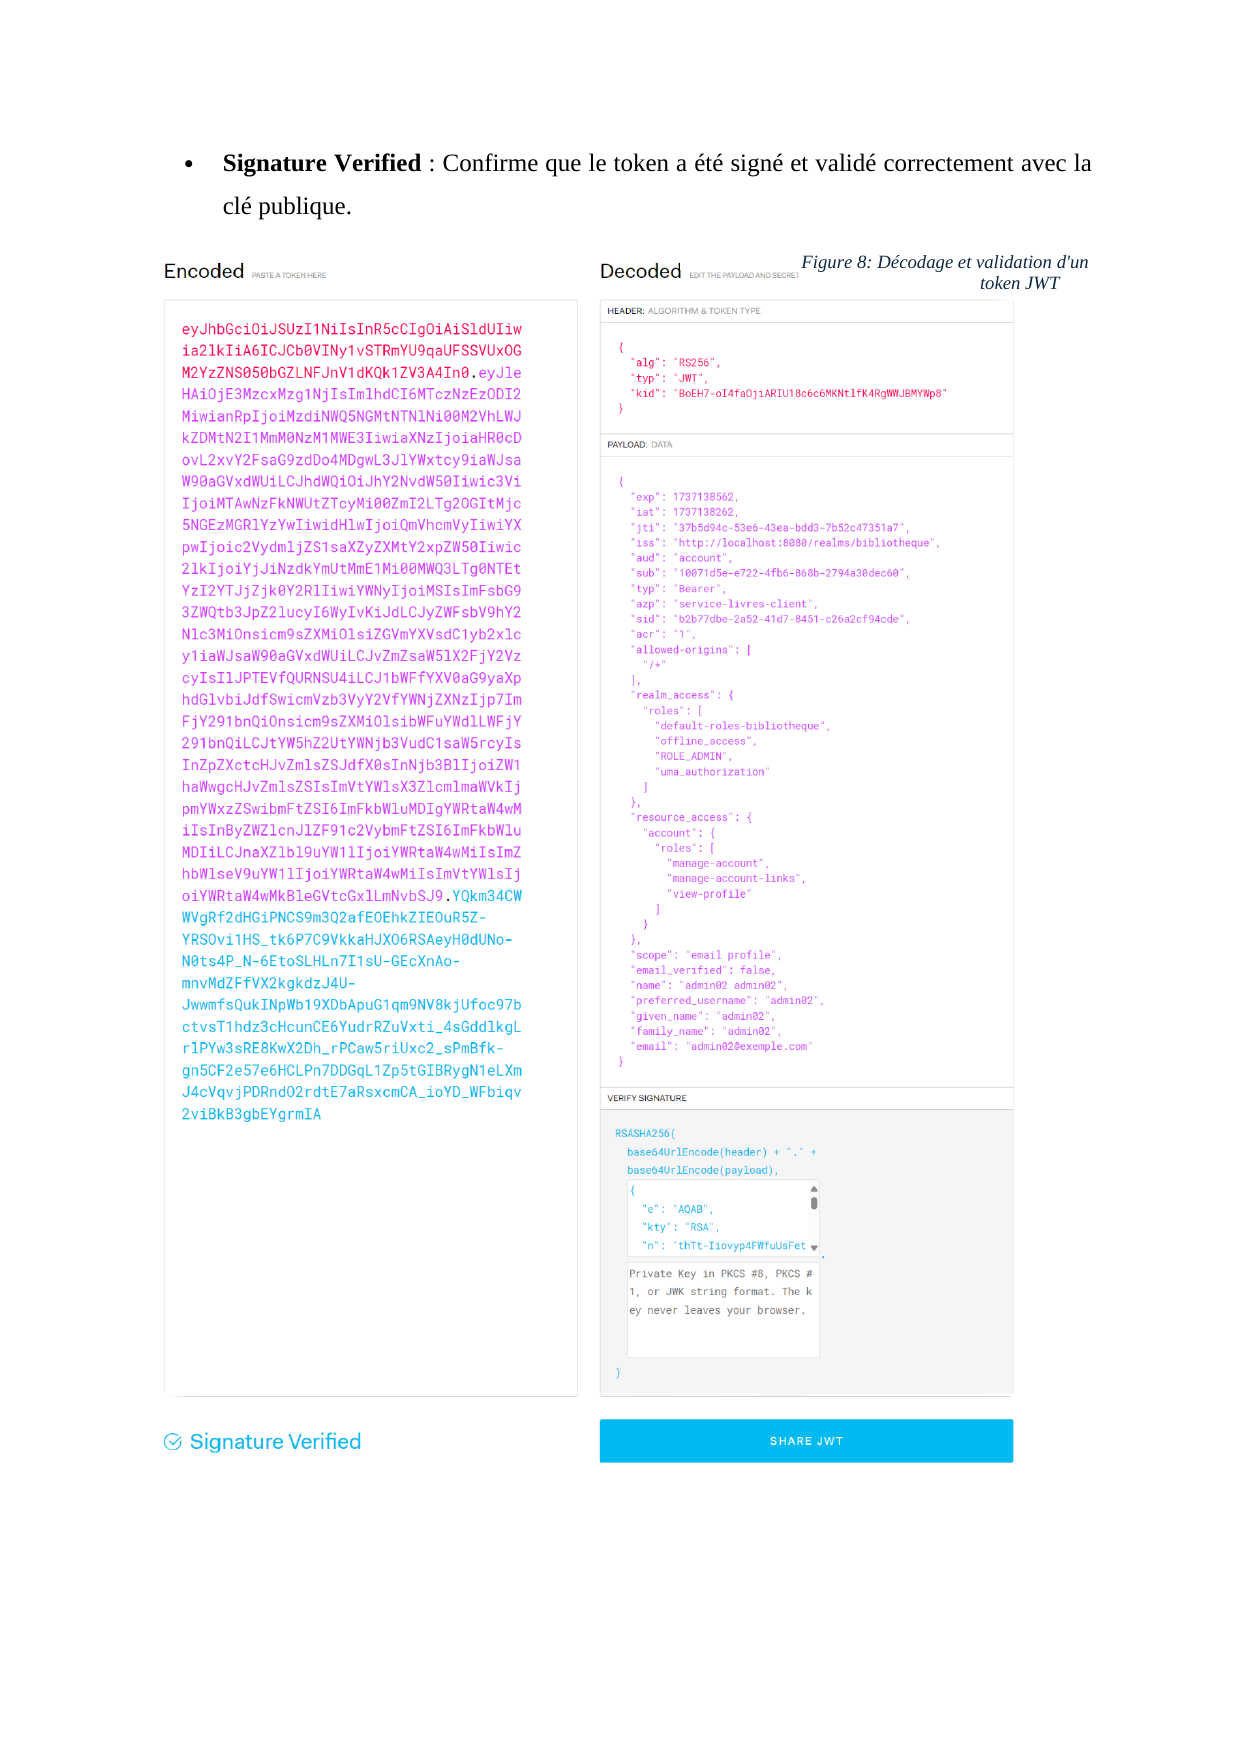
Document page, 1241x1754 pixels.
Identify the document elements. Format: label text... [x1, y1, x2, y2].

text Figure 8: Décodage et validation d'un token JWT [148, 251, 1093, 294]
list Signature Verified : Confirme que le token a été signé et validé correctement avec la clé publique. [185, 148, 1093, 219]
